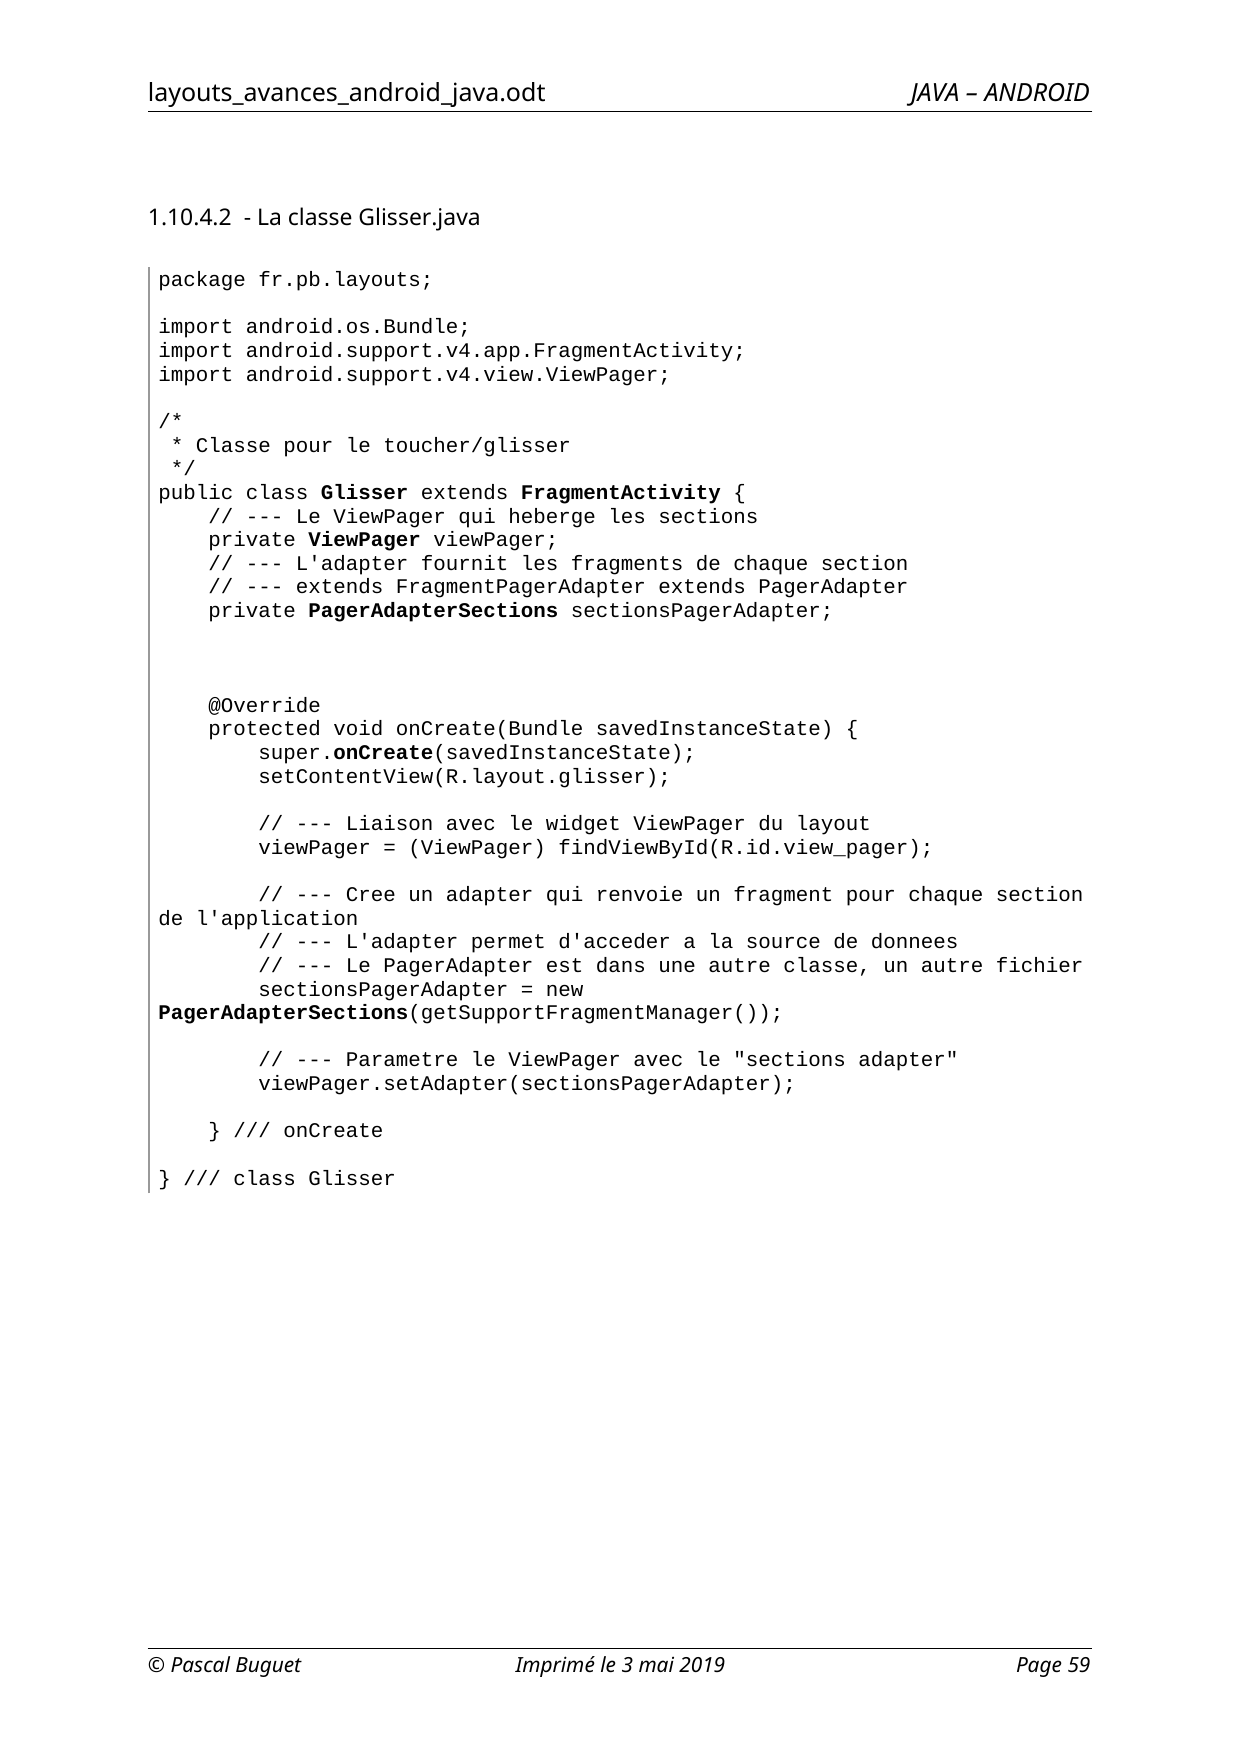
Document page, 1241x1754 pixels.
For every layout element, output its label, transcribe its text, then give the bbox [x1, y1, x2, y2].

text // --- Parametre le ViewPager avec le "sections adapter" [150, 1049, 1092, 1073]
text sectionsPagerAdapter = new PagerAdapterSections(getSupportFragmentManager()); [150, 978, 1092, 1026]
text viewPager = (ViewPager) findViewById(R.id.view_pager); [150, 837, 1092, 860]
text public class Glisser extends FragmentActivity { [150, 482, 1092, 506]
text import android.os.Bundle; [150, 316, 1092, 340]
text // --- Le PagerAdapter est dans une autre classe, un autre fichier [150, 955, 1092, 978]
text */ [150, 458, 1092, 482]
text * Classe pour le toucher/glisser [150, 435, 1092, 458]
text // --- extends FragmentPagerAdapter extends PagerAdapter [150, 577, 1092, 600]
text @Override [150, 695, 1092, 718]
text } /// class Glisser [150, 1168, 1092, 1193]
text // --- L'adapter permet d'acceder a la source de donnees [150, 931, 1092, 955]
text // --- L'adapter fournit les fragments de chaque section [150, 553, 1092, 577]
text } /// onCreate [150, 1120, 1092, 1144]
text viewPager.setAdapter(sectionsPagerAdapter); [150, 1073, 1092, 1097]
text import android.support.v4.app.FragmentActivity; [150, 340, 1092, 364]
text // --- Le ViewPager qui heberge les sections [150, 506, 1092, 529]
text import android.support.v4.view.ViewPager; [150, 364, 1092, 387]
text // --- Liaison avec le widget ViewPager du layout [150, 813, 1092, 837]
text super.onCreate(savedInstanceState); [150, 742, 1092, 766]
text /* [150, 411, 1092, 435]
text protected void onCreate(Bundle savedInstanceState) { [150, 718, 1092, 742]
text private ViewPager viewPager; [150, 529, 1092, 553]
text setContentView(R.layout.glisser); [150, 766, 1092, 789]
text // --- Cree un adapter qui renvoie un fragment pour chaque section de l'application [150, 884, 1092, 931]
text package fr.pb.layouts; [150, 267, 1092, 293]
subtitle - La classe Glisser.java [148, 201, 1092, 232]
text private PagerAdapterSections sectionsPagerAdapter; [150, 600, 1092, 624]
